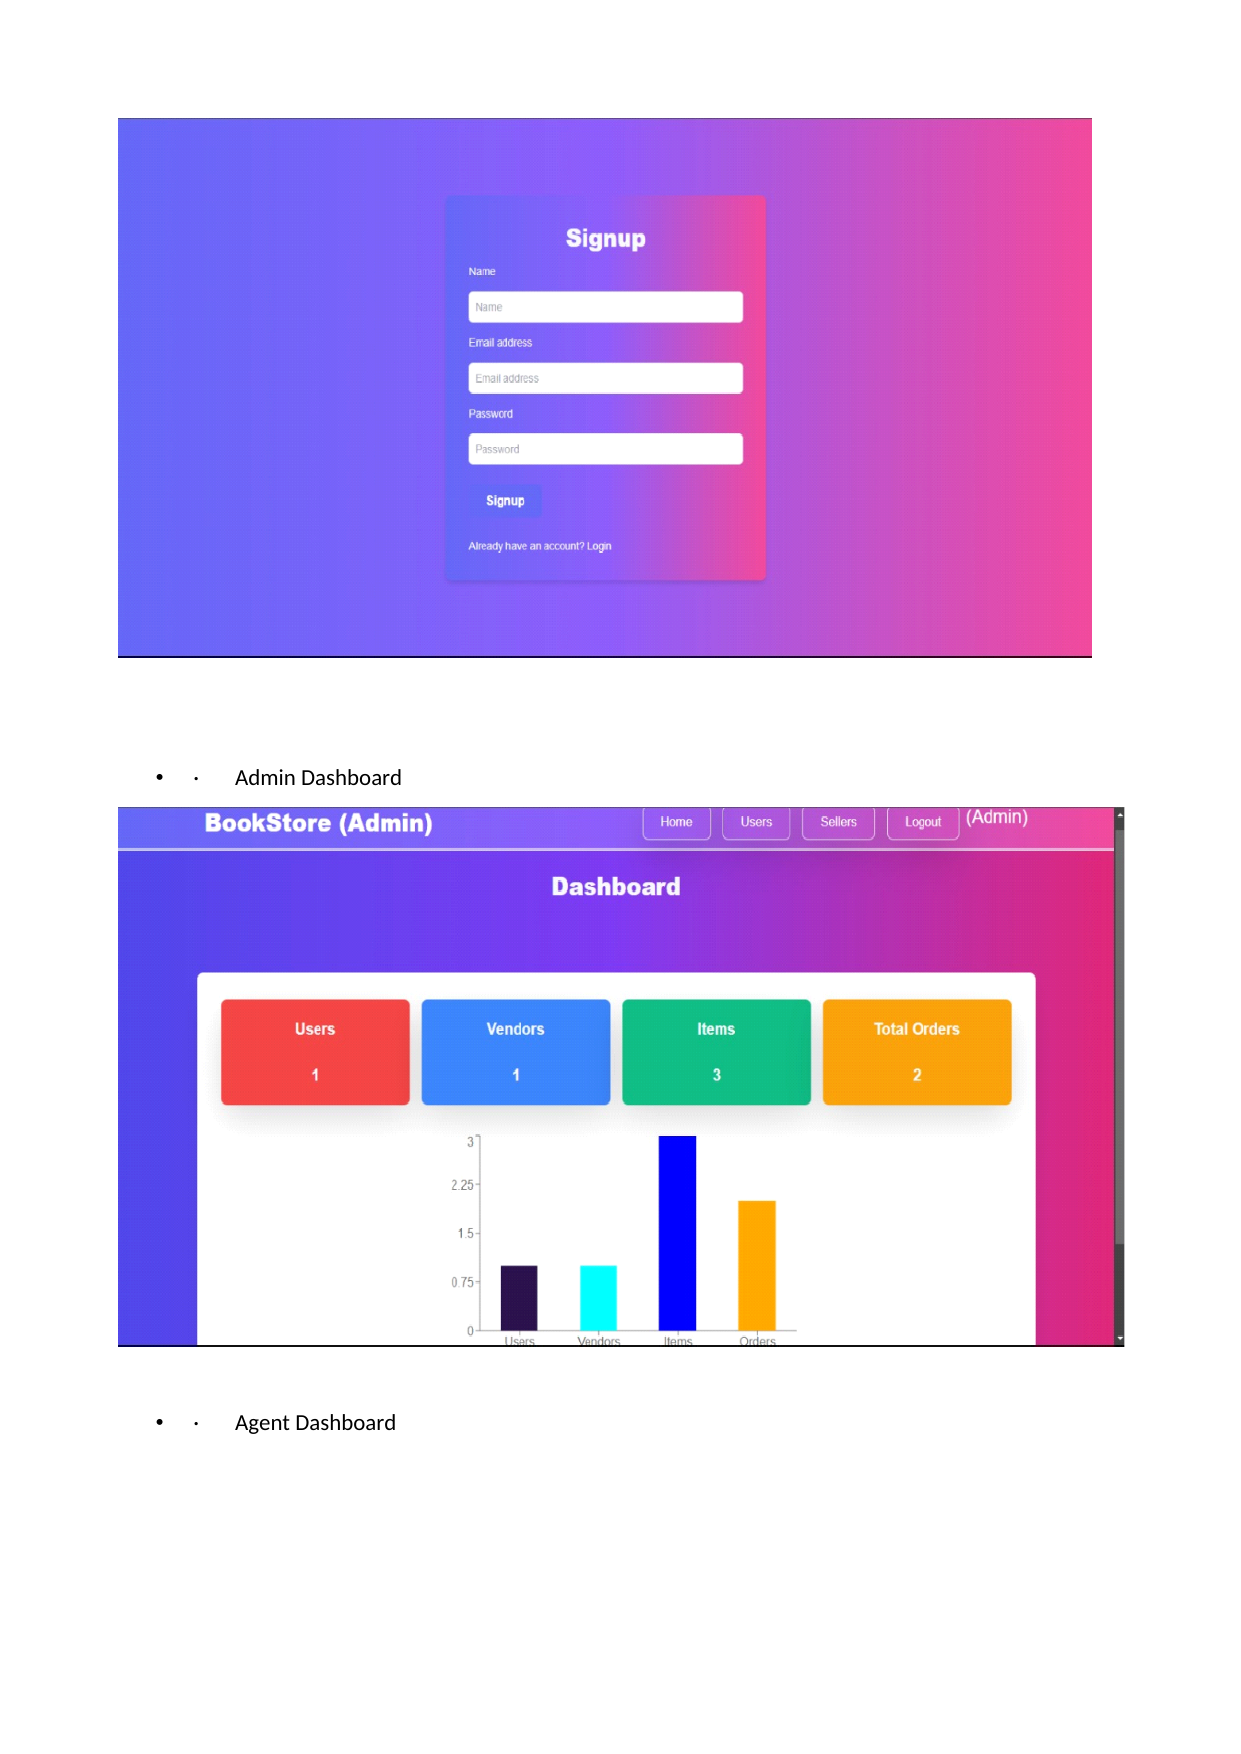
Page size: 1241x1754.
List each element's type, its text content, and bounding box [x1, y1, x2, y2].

list · Agent Dashboard [156, 1408, 1122, 1436]
list · Admin Dashboard [156, 763, 1122, 791]
